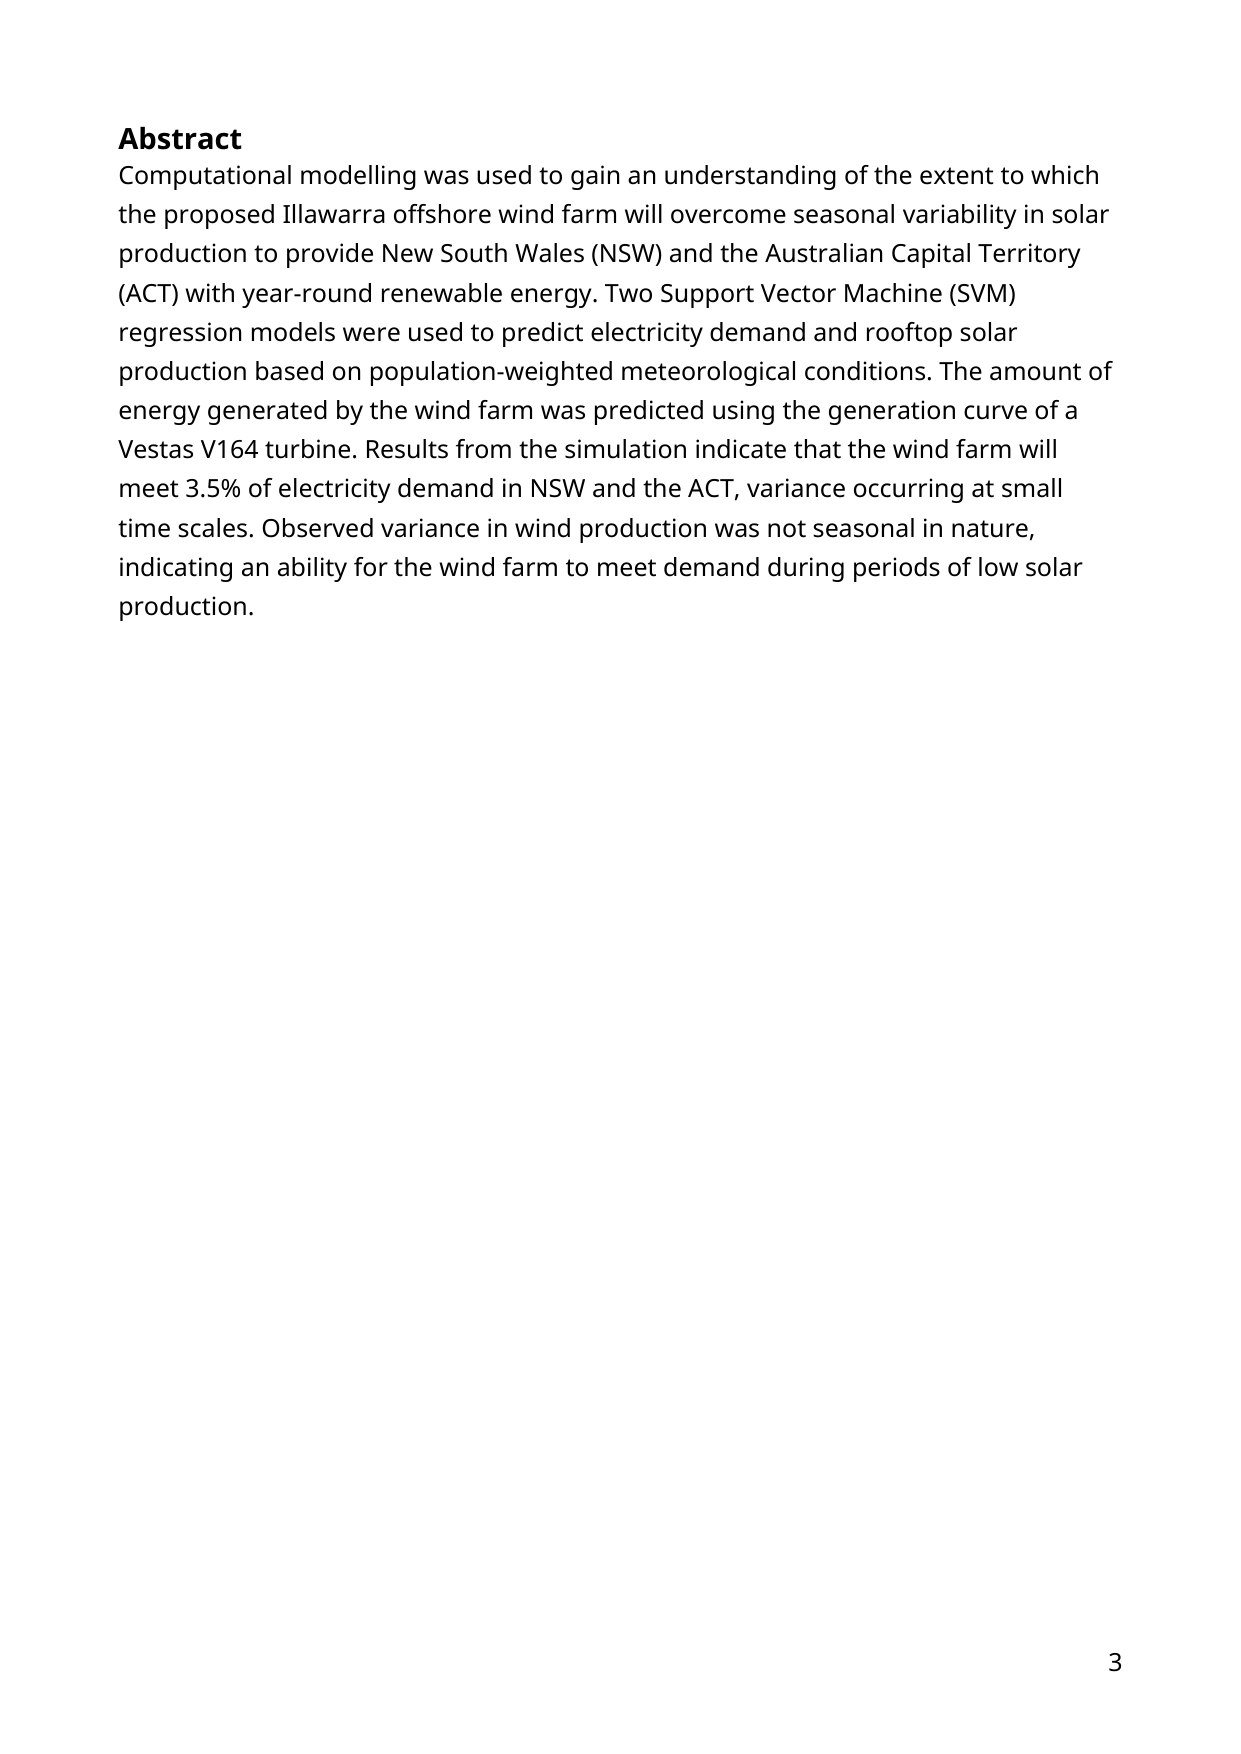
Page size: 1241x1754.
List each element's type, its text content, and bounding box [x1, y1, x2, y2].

text Computational modelling was used to gain an understanding of the extent to which the proposed Illawarra offshore wind farm will overcome seasonal variability in solar production to provide New South Wales (NSW) and the Australian Capital Territory (ACT) with year-round renewable energy. Two Support Vector Machine (SVM) regression models were used to predict electricity demand and rooftop solar production based on population-weighted meteorological conditions. The amount of energy generated by the wind farm was predicted using the generation curve of a Vestas V164 turbine. Results from the simulation indicate that the wind farm will meet 3.5% of electricity demand in NSW and the ACT, variance occurring at small time scales. Observed variance in wind production was not seasonal in nature, indicating an ability for the wind farm to meet demand during periods of low solar production. [118, 158, 1122, 623]
subtitle Abstract [118, 118, 1122, 158]
